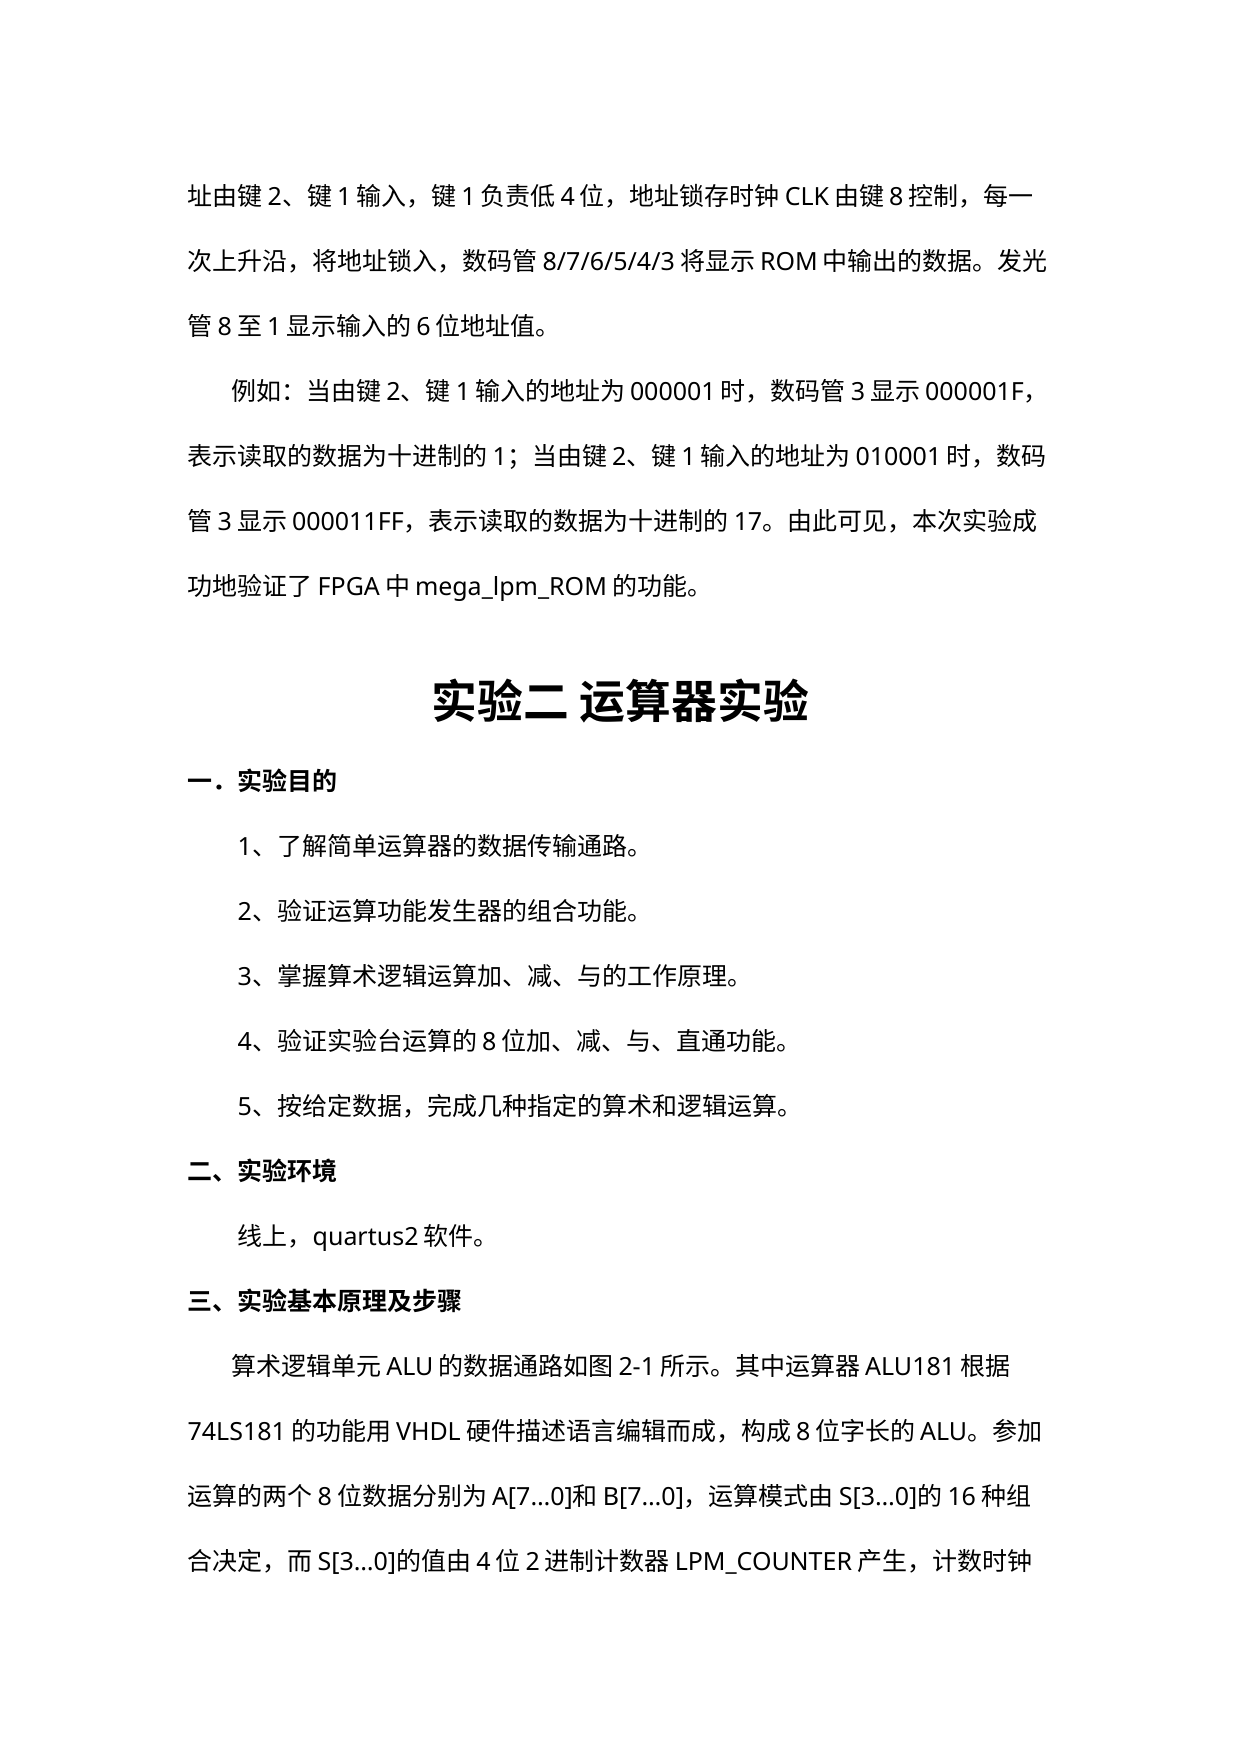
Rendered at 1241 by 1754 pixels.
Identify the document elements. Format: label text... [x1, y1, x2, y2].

text 址由键2、键1输入，键1负责低4位，地址锁存时钟CLK由键8控制，每一次上升沿，将地址锁入，数码管8/7/6/5/4/3将显示ROM中输出的数据。发光管8至1显示输入的6位地址值。 [187, 162, 1053, 357]
text 1、了解简单运算器的数据传输通路。 2、验证运算功能发生器的组合功能。 3、掌握算术逻辑运算加、减、与的工作原理。 4、验证实验台运算的8位加、减、与、直通功能。 5、按给定数据，完成几种指定的算术和逻辑运算。 [187, 812, 1053, 1137]
text 线上，quartus2软件。 [187, 1202, 1053, 1267]
text 实验二 运算器实验 [187, 649, 1053, 747]
text 例如：当由键2、键1输入的地址为000001时，数码管3显示000001F，表示读取的数据为十进制的1；当由键2、键1输入的地址为010001时，数码管3显示000011FF，表示读取的数据为十进制的17。由此可见，本次实验成功地验证了FPGA中mega_lpm_ROM的功能。 [187, 357, 1053, 617]
text 算术逻辑单元ALU的数据通路如图2-1所示。其中运算器ALU181根据74LS181的功能用VHDL硬件描述语言编辑而成，构成8位字长的ALU。参加运算的两个8位数据分别为A[7…0]和B[7…0]，运算模式由S[3…0]的16种组合决定，而S[3…0]的值由4位2进制计数器LPM_COUNTER产生，计数时钟 [187, 1332, 1053, 1592]
text 二、实验环境 [187, 1137, 1053, 1202]
text 一．实验目的 [187, 747, 1053, 812]
text 三、实验基本原理及步骤 [187, 1267, 1053, 1332]
